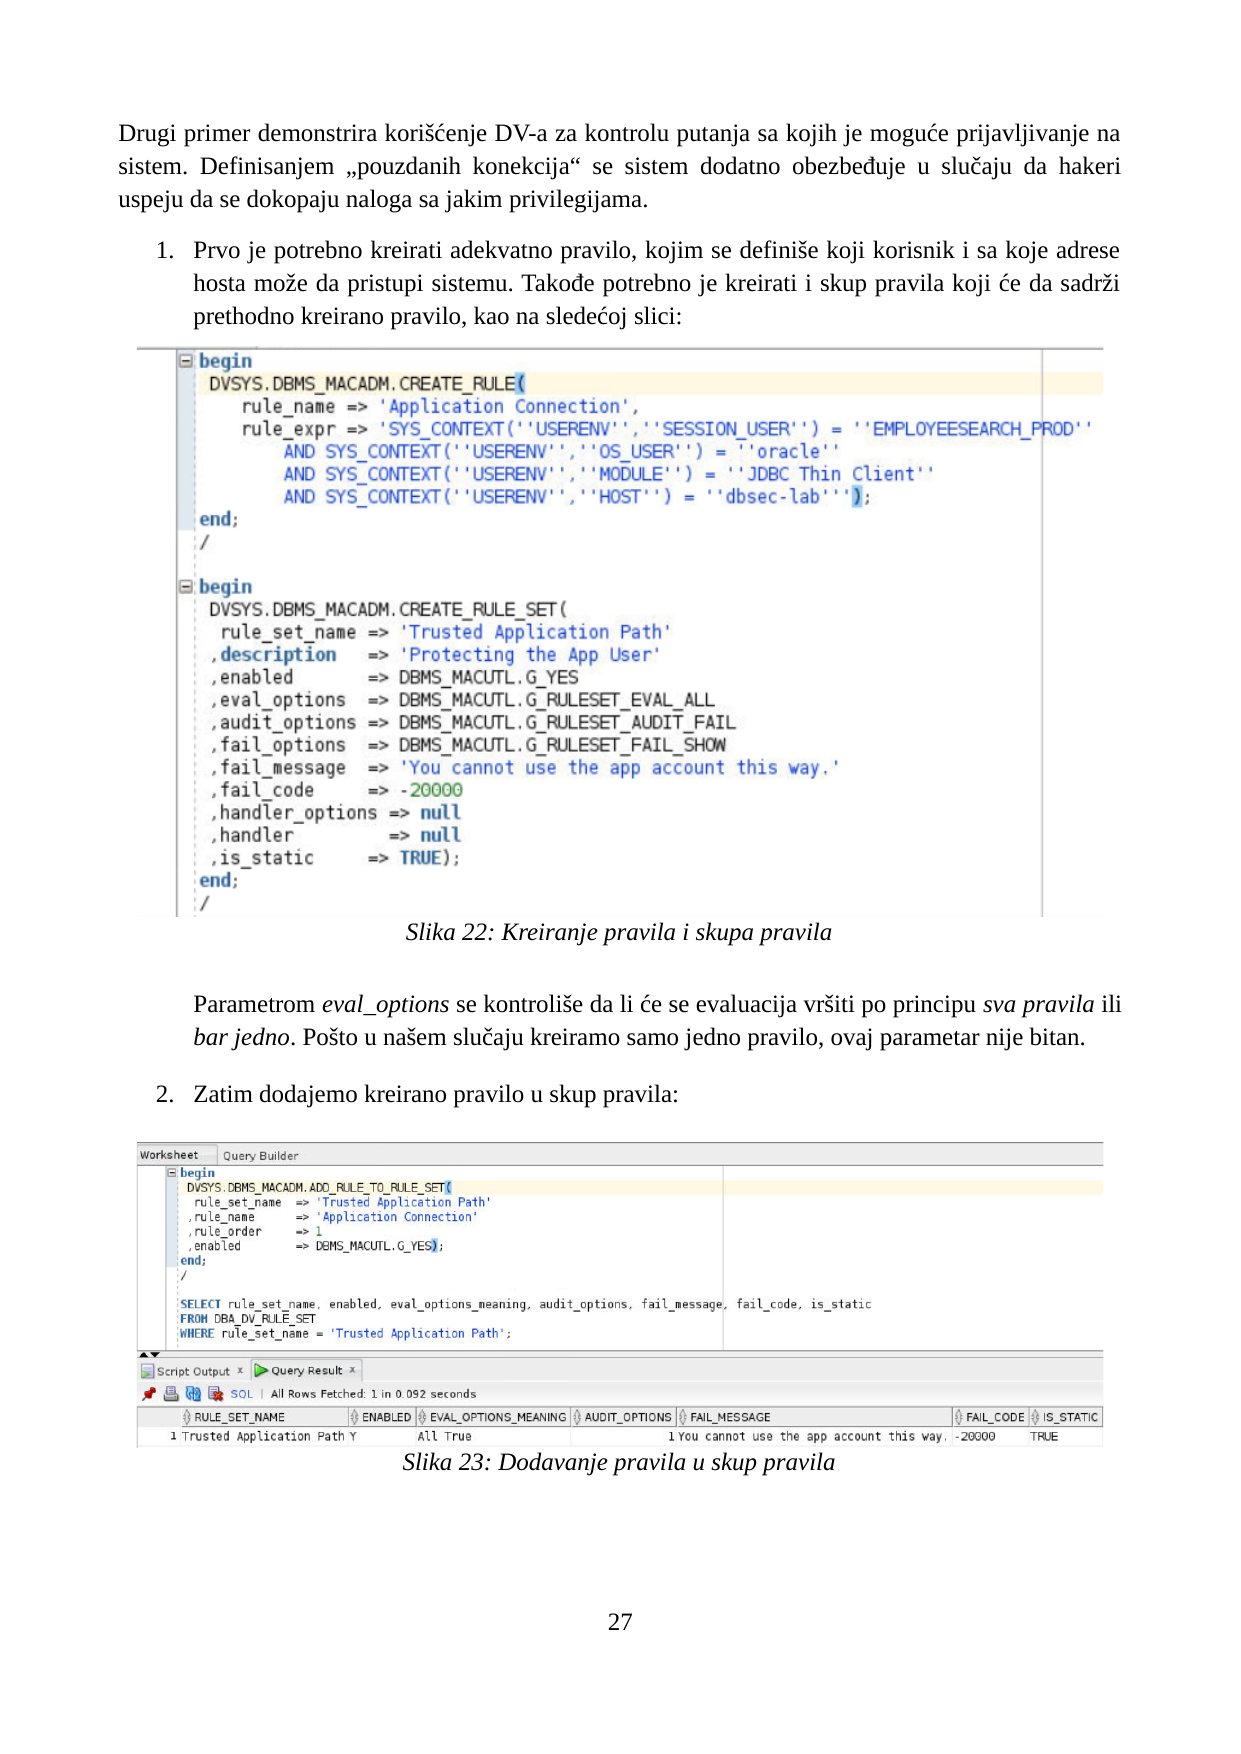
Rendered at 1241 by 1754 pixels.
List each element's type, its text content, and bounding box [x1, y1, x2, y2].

text Drugi primer demonstrira korišćenje DV-a za kontrolu putanja sa kojih je moguće prijavljivanje na sistem. Definisanjem „pouzdanih konekcija“ se sistem dodatno obezbeđuje u slučaju da hakeri uspeju da se dokopaju naloga sa jakim privilegijama. [118, 118, 1122, 213]
list Slika 23: Dodavanje pravila u skup pravila [137, 1448, 1103, 1476]
picture [136, 346, 1104, 917]
list Prvo je potrebno kreirati adekvatno pravilo, kojim se definiše koji korisnik i sa koje adrese hosta može da pristupi sistemu. Takođe potrebno je kreirati i skup pravila koji će da sadrži prethodno kreirano pravilo, kao na sledećoj slici: [156, 235, 1122, 330]
list Slika 22: Kreiranje pravila i skupa pravila [137, 917, 1103, 946]
list Zatim dodajemo kreirano pravilo u skup pravila: [156, 1079, 1122, 1107]
list Parametrom eval_options se kontroliše da li će se evaluacija vršiti po principu sva pravila ili bar jedno. Pošto u našem slučaju kreiramo samo jedno pravilo, ovaj parametar nije bitan. [156, 989, 1122, 1051]
picture [136, 1142, 1104, 1448]
